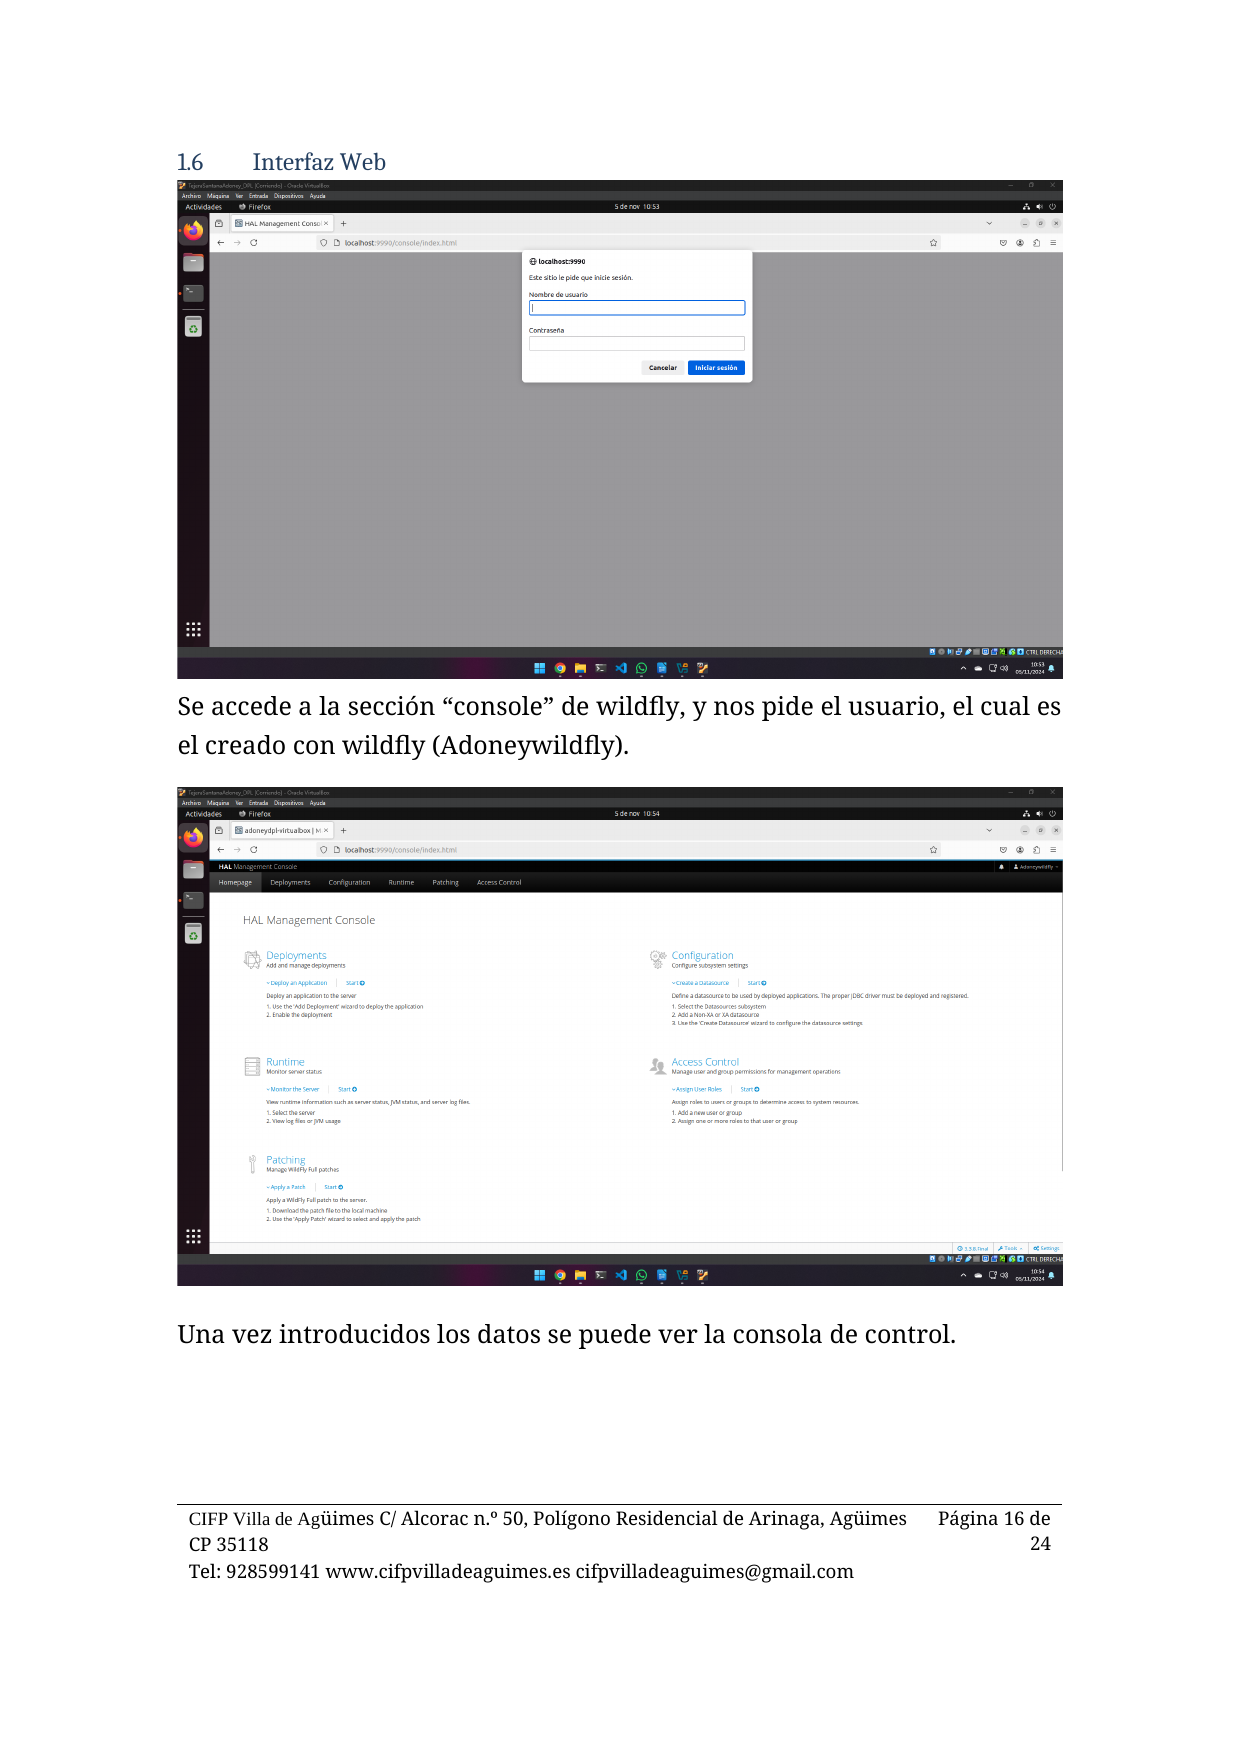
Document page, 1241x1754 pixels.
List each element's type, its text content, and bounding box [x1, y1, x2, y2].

subtitle Interfaz Web [177, 148, 1063, 176]
picture [177, 787, 1063, 1286]
picture [177, 180, 1063, 679]
text Se accede a la sección “console” de wildfly, y nos pide el usuario, el cual es el creado con wildfly (Adoneywildfly). [177, 679, 1063, 761]
text Una vez introducidos los datos se puede ver la consola de control. [177, 1286, 1063, 1351]
